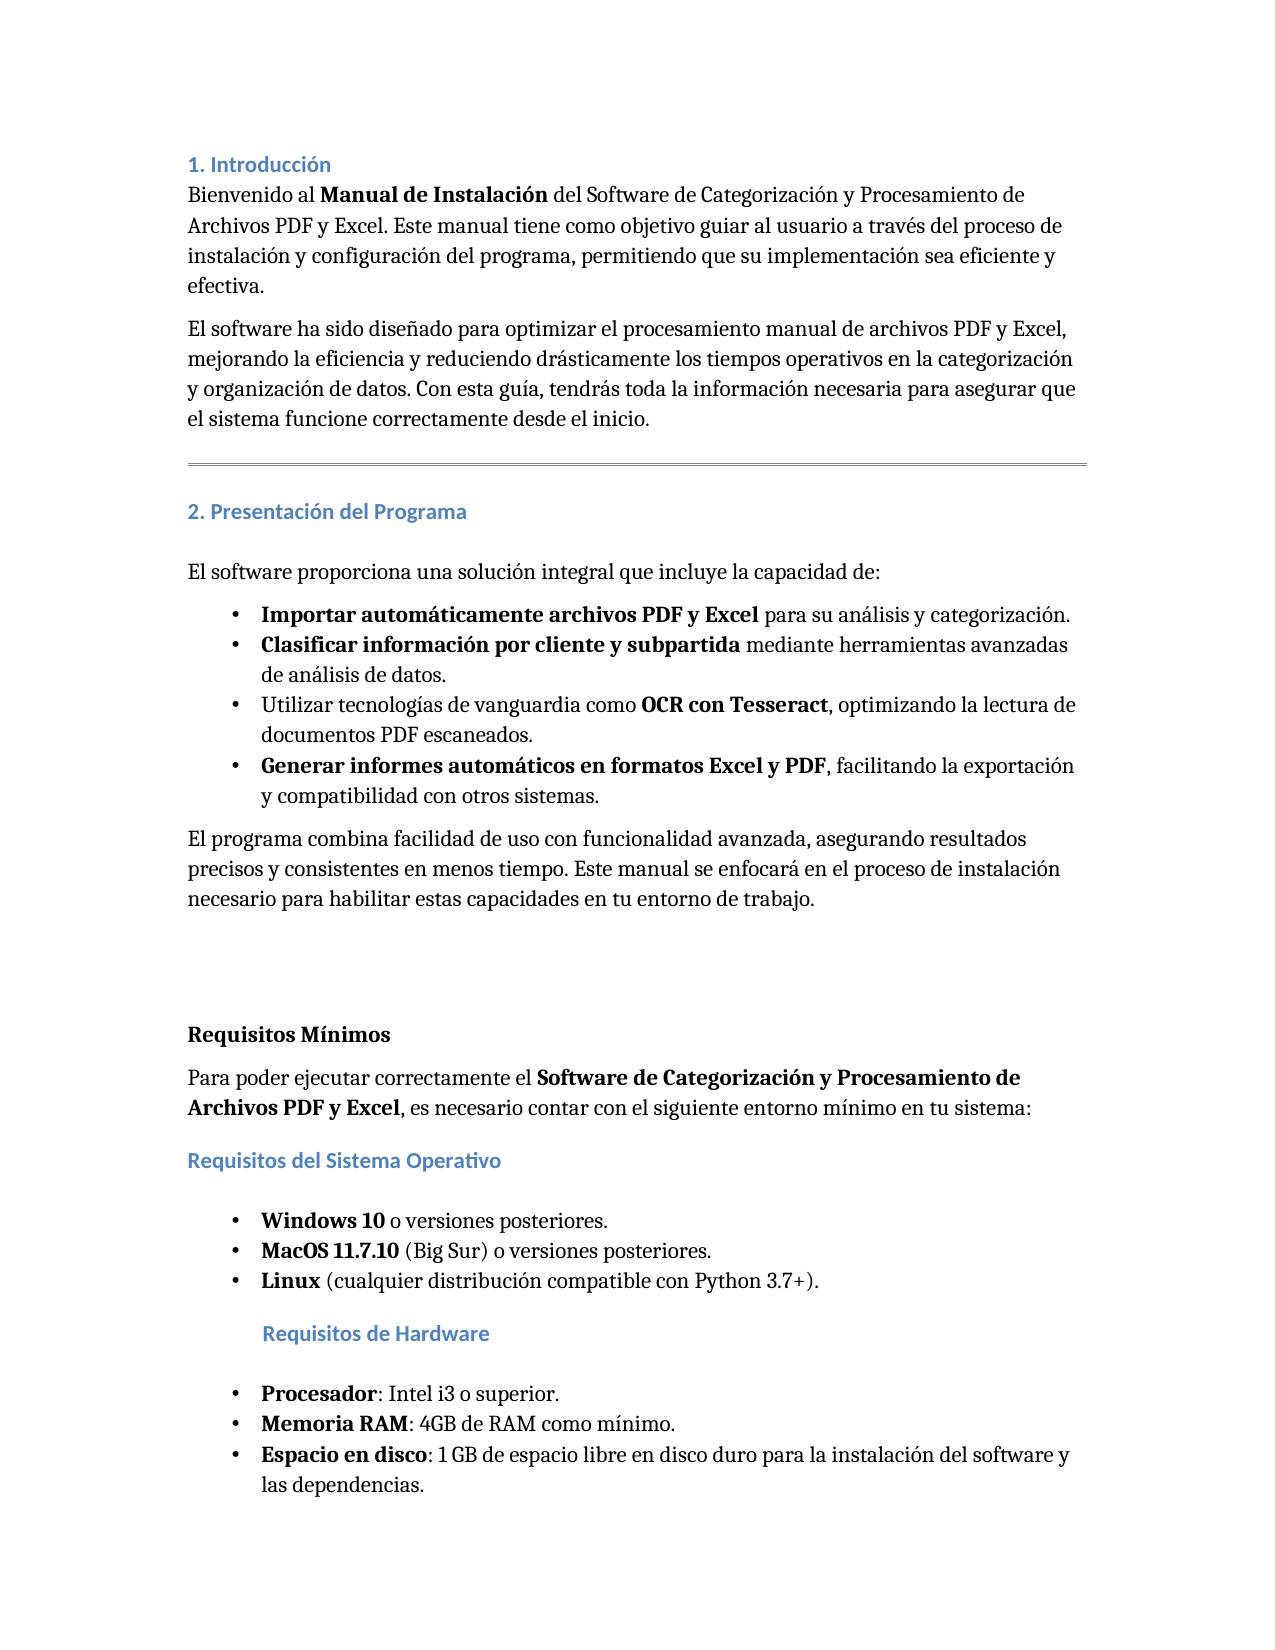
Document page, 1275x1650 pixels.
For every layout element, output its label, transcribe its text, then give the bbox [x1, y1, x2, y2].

text El programa combina facilidad de uso con funcionalidad avanzada, asegurando resultados precisos y consistentes en menos tiempo. Este manual se enfocará en el proceso de instalación necesario para habilitar estas capacidades en tu entorno de trabajo. [187, 825, 1087, 912]
list Utilizar tecnologías de vanguardia como OCR con Tesseract, optimizando la lectura de documentos PDF escaneados. [232, 692, 1087, 749]
subtitle 2. Presentación del Programa [187, 497, 1087, 525]
list Importar automáticamente archivos PDF y Excel para su análisis y categorización. [232, 601, 1087, 628]
subtitle 1. Introducción [187, 150, 1087, 178]
text Requisitos Mínimos [187, 1022, 1087, 1049]
list Espacio en disco: 1 GB de espacio libre en disco duro para la instalación del software y las dependencias. [232, 1441, 1087, 1498]
text Bienvenido al Manual de Instalación del Software de Categorización y Procesamiento de Archivos PDF y Excel. Este manual tiene como objetivo guiar al usuario a través del proceso de instalación y configuración del programa, permitiendo que su implementación sea eficiente y efectiva. [187, 182, 1087, 299]
list Windows 10 o versiones posteriores. [232, 1208, 1087, 1234]
text El software ha sido diseñado para optimizar el procesamiento manual de archivos PDF y Excel, mejorando la eficiencia y reduciendo drásticamente los tiempos operativos en la categorización y organización de datos. Con esta guía, tendrás toda la información necesaria para asegurar que el sistema funcione correctamente desde el inicio. [187, 316, 1087, 432]
list MacOS 11.7.10 (Big Sur) o versiones posteriores. [232, 1238, 1087, 1264]
list Memoria RAM: 4GB de RAM como mínimo. [232, 1411, 1087, 1438]
text Para poder ejecutar correctamente el Software de Categorización y Procesamiento de Archivos PDF y Excel, es necesario contar con el siguiente entorno mínimo en tu sistema: [187, 1065, 1087, 1122]
list Clasificar información por cliente y subpartida mediante herramientas avanzadas de análisis de datos. [232, 632, 1087, 688]
subtitle Requisitos del Sistema Operativo [187, 1146, 1087, 1174]
text El software proporciona una solución integral que incluye la capacidad de: [187, 559, 1087, 585]
subtitle Requisitos de Hardware [187, 1319, 1087, 1347]
list Linux (cualquier distribución compatible con Python 3.7+). [232, 1268, 1087, 1295]
list Generar informes automáticos en formatos Excel y PDF, facilitando la exportación y compatibilidad con otros sistemas. [232, 752, 1087, 809]
list Procesador: Intel i3 o superior. [232, 1381, 1087, 1407]
